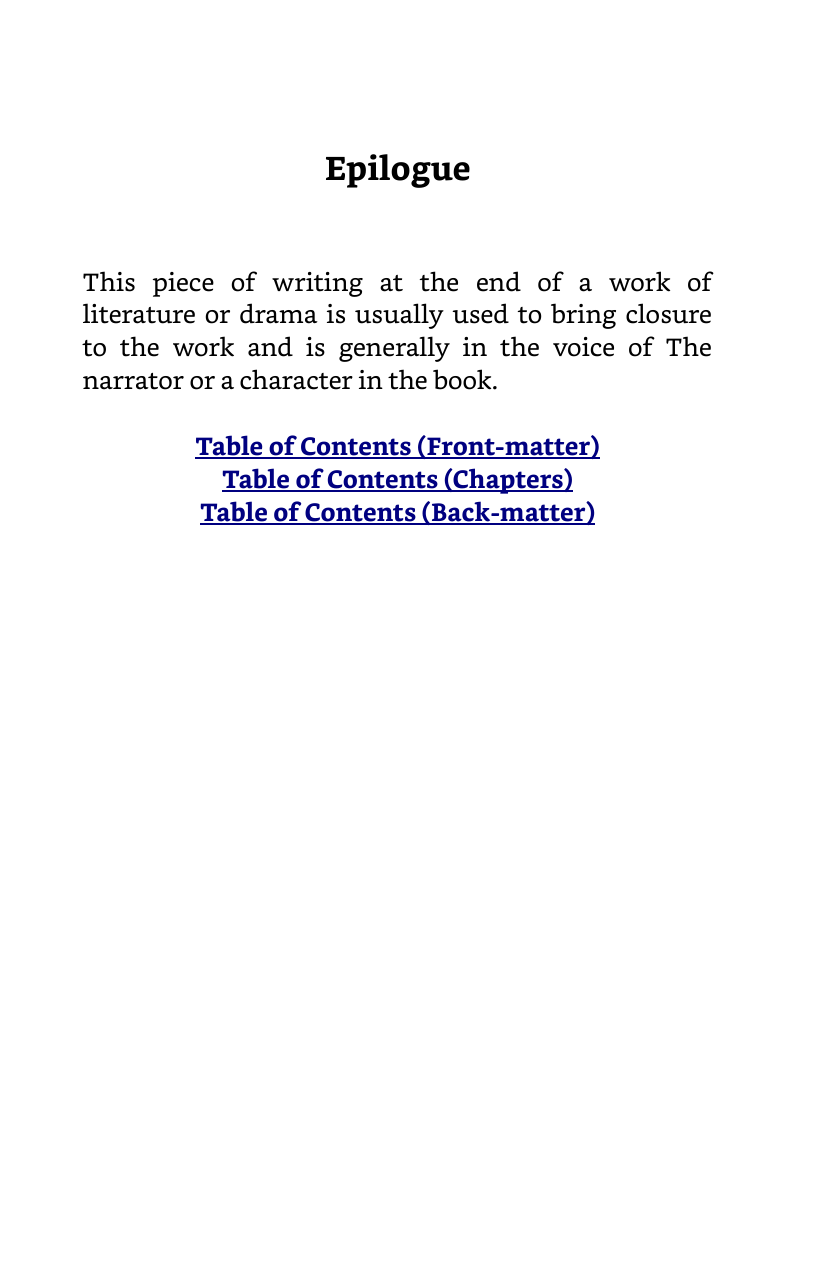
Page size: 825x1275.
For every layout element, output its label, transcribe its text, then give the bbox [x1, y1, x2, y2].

text Table of Contents (Chapters) [82, 462, 712, 495]
subtitle Epilogue [82, 146, 712, 189]
text Table of Contents (Back-matter) [82, 495, 712, 528]
text This piece of writing at the end of a work of literature or drama is usually used to bring closure to the work and is generally in the voice of The narrator or a character in the book. [82, 264, 712, 396]
text Table of Contents (Front-matter) [82, 429, 712, 462]
